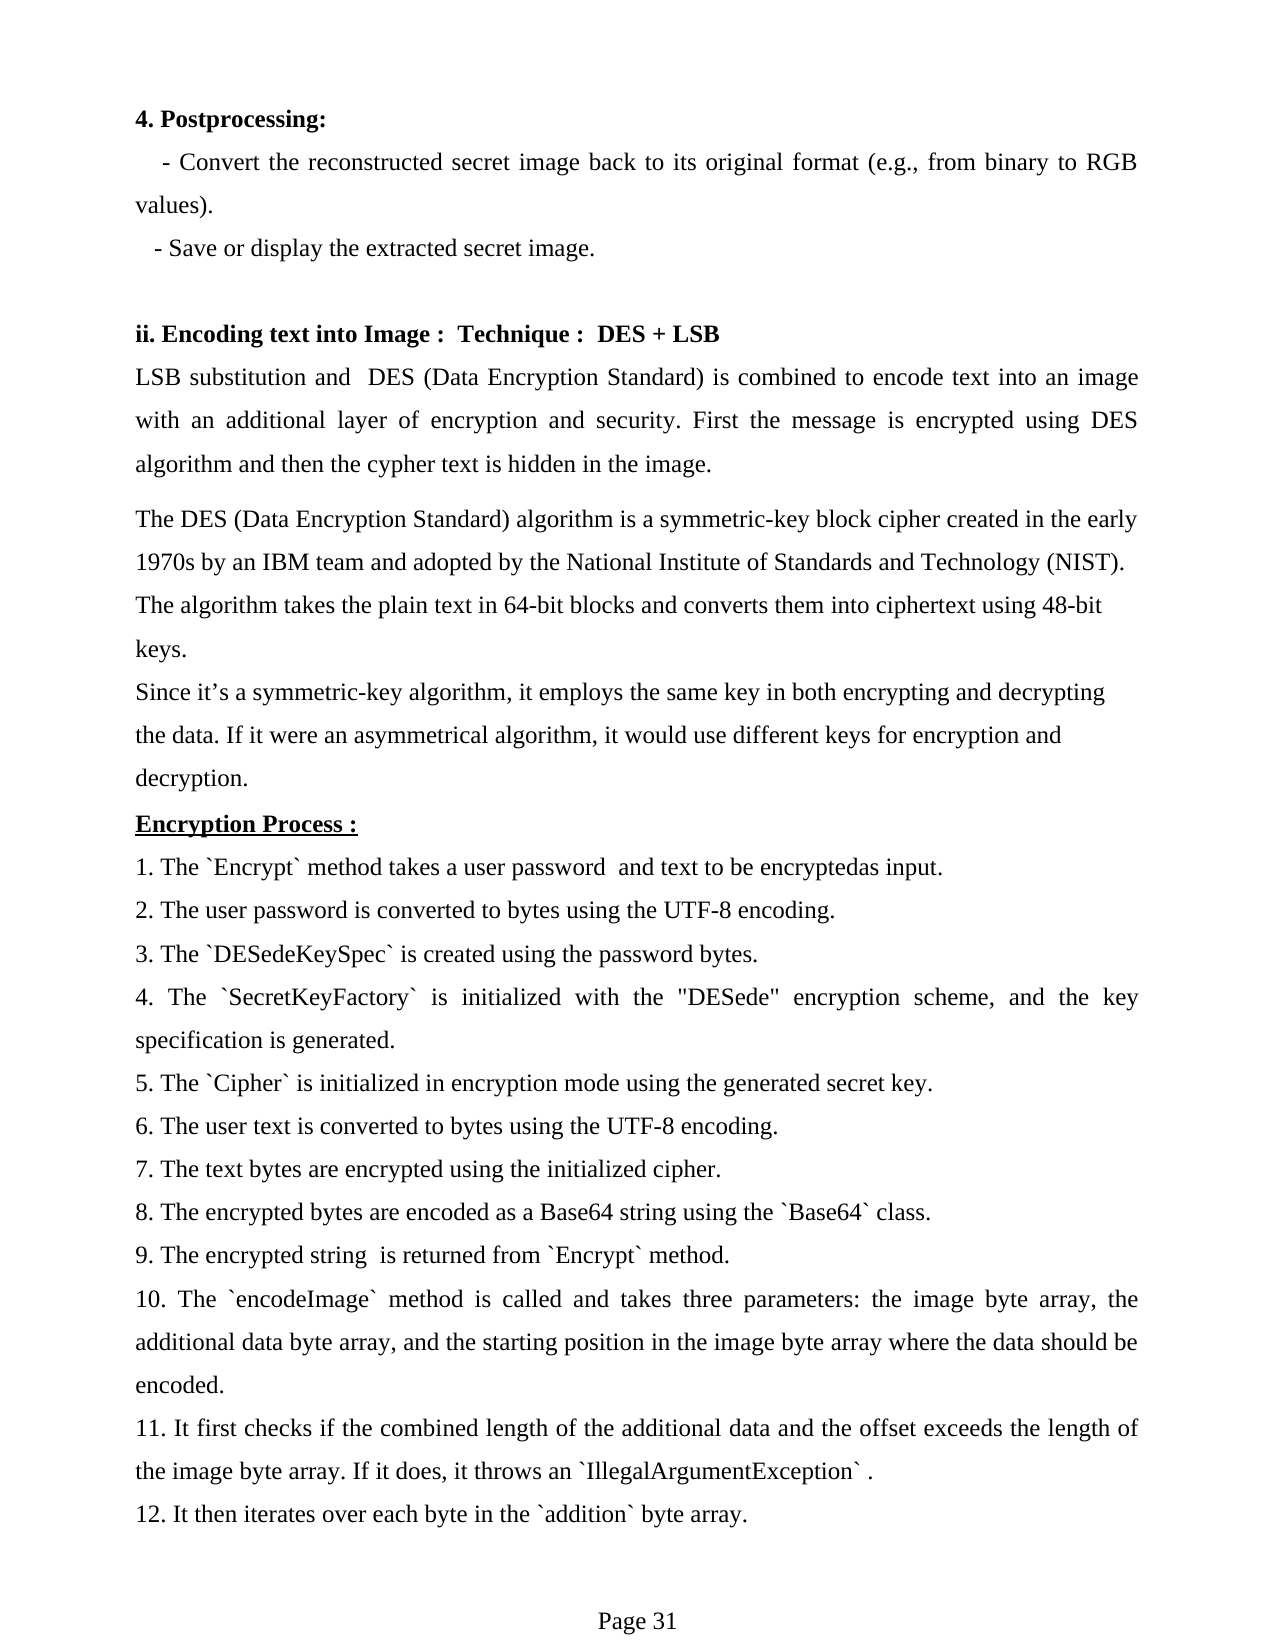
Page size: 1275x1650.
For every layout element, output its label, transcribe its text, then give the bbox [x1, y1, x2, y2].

list LSB substitution and DES (Data Encryption Standard) is combined to encode text into an image with an additional layer of encryption and security. First the message is encrypted using DES algorithm and then the cypher text is hidden in the image. [135, 362, 1140, 477]
text Since it’s a symmetric-key algorithm, it employs the same key in both encrypting and decrypting the data. If it were an asymmetrical algorithm, it would use different keys for encryption and decryption. [135, 677, 1140, 792]
list 5. The `Cipher` is initialized in encryption mode using the generated secret key. [135, 1068, 1140, 1097]
list 2. The user password is converted to bytes using the UTF-8 encoding. [135, 896, 1140, 924]
list ii. Encoding text into Image : Technique : DES + LSB [135, 319, 1140, 348]
list 3. The `DESedeKeySpec` is created using the password bytes. [135, 939, 1140, 967]
list 4. Postprocessing: [135, 104, 1140, 132]
list 10. The `encodeImage` method is called and takes three parameters: the image byte array, the additional data byte array, and the starting position in the image byte array where the data should be encoded. [135, 1284, 1140, 1399]
list 8. The encrypted bytes are encoded as a Base64 string using the `Base64` class. [135, 1197, 1140, 1226]
list 11. It first checks if the combined length of the additional data and the offset exceeds the length of the image byte array. If it does, it throws an `IllegalArgumentException` . [135, 1413, 1140, 1485]
list - Save or display the extracted secret image. [135, 233, 1140, 262]
list - Convert the reconstructed secret image back to its original format (e.g., from binary to RGB values). [135, 147, 1140, 219]
list 7. The text bytes are encrypted using the initialized cipher. [135, 1154, 1140, 1183]
list Encryption Process : [135, 809, 1140, 838]
list 12. It then iterates over each byte in the `addition` byte array. [135, 1499, 1140, 1528]
list 9. The encrypted string is returned from `Encrypt` method. [135, 1241, 1140, 1269]
list 4. The `SecretKeyFactory` is initialized with the "DESede" encryption scheme, and the key specification is generated. [135, 982, 1140, 1054]
list 1. The `Encrypt` method takes a user password and text to be encryptedas input. [135, 852, 1140, 881]
text The DES (Data Encryption Standard) algorithm is a symmetric-key block cipher created in the early 1970s by an IBM team and adopted by the National Institute of Standards and Technology (NIST). The algorithm takes the plain text in 64-bit blocks and converts them into ciphertext using 48-bit keys. [135, 504, 1140, 662]
list 6. The user text is converted to bytes using the UTF-8 encoding. [135, 1111, 1140, 1140]
